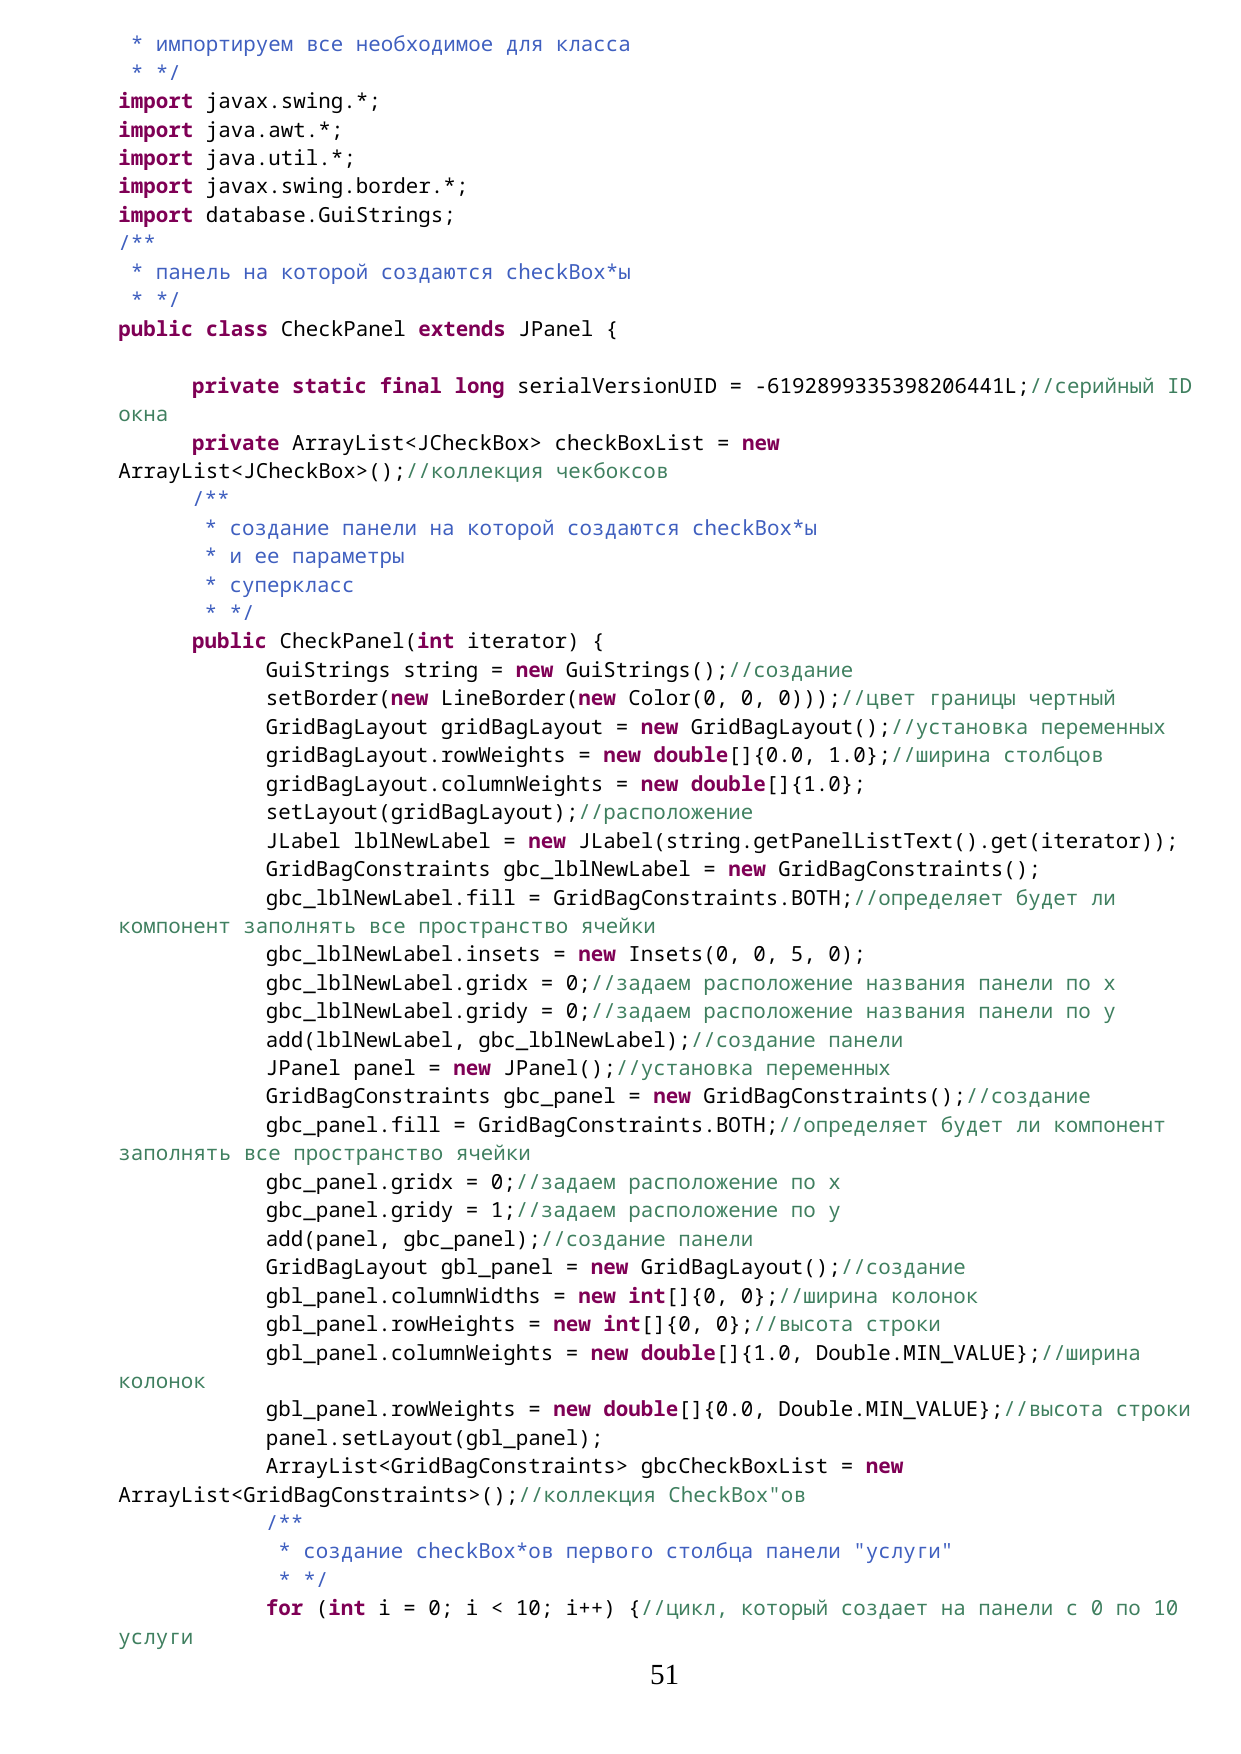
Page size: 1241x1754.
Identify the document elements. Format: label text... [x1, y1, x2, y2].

text gbc_panel.gridy = 1;//задаем расположение по у [118, 1195, 1211, 1224]
text public CheckPanel(int iterator) { [118, 627, 1211, 655]
text import java.awt.*; [118, 115, 1211, 143]
text panel.setLayout(gbl_panel); [118, 1423, 1211, 1451]
text gridBagLayout.columnWeights = new double[]{1.0}; [118, 769, 1211, 797]
text gbc_lblNewLabel.gridx = 0;//задаем расположение названия панели по x [118, 968, 1211, 996]
text GridBagLayout gridBagLayout = new GridBagLayout();//установка переменных [118, 712, 1211, 740]
text for (int i = 0; i < 10; i++) {//цикл, который создает на панели с 0 по 10 услуги [118, 1593, 1211, 1650]
text * */ [118, 285, 1211, 314]
text setLayout(gridBagLayout);//расположение [118, 797, 1211, 826]
text * */ [118, 598, 1211, 627]
text public class CheckPanel extends JPanel { [118, 314, 1211, 342]
text ArrayList<GridBagConstraints> gbcCheckBoxList = new ArrayList<GridBagConstraints>();//коллекция CheckBox"ов [118, 1451, 1211, 1508]
text private ArrayList<JCheckBox> checkBoxList = new ArrayList<JCheckBox>();//коллекция чекбоксов [118, 428, 1211, 484]
text add(panel, gbc_panel);//создание панели [118, 1224, 1211, 1252]
text private static final long serialVersionUID = -6192899335398206441L;//серийный ID окна [118, 371, 1211, 428]
text GridBagConstraints gbc_lblNewLabel = new GridBagConstraints(); [118, 854, 1211, 883]
text gbl_panel.rowHeights = new int[]{0, 0};//высота строки [118, 1309, 1211, 1338]
text * панель на которой создаются checkBox*ы [118, 257, 1211, 285]
text import javax.swing.*; [118, 86, 1211, 115]
text * создание checkBox*ов первого столбца панели "услуги" [118, 1537, 1211, 1565]
text import javax.swing.border.*; [118, 172, 1211, 200]
text GridBagLayout gbl_panel = new GridBagLayout();//создание [118, 1252, 1211, 1281]
text gridBagLayout.rowWeights = new double[]{0.0, 1.0};//ширина столбцов [118, 740, 1211, 769]
text gbc_lblNewLabel.insets = new Insets(0, 0, 5, 0); [118, 939, 1211, 968]
text /** [118, 228, 1211, 257]
text * суперкласс [118, 570, 1211, 598]
text setBorder(new LineBorder(new Color(0, 0, 0)));//цвет границы чертный [118, 683, 1211, 712]
text * и ее параметры [118, 541, 1211, 570]
text GuiStrings string = new GuiStrings();//создание [118, 655, 1211, 683]
text gbl_panel.columnWeights = new double[]{1.0, Double.MIN_VALUE};//ширина колонок [118, 1338, 1211, 1394]
text * */ [118, 1565, 1211, 1593]
text * создание панели на которой создаются checkBox*ы [118, 513, 1211, 541]
text /** [118, 1508, 1211, 1537]
text * */ [118, 58, 1211, 86]
text JLabel lblNewLabel = new JLabel(string.getPanelListText().get(iterator)); [118, 826, 1211, 854]
text import java.util.*; [118, 143, 1211, 172]
text /** [118, 484, 1211, 513]
text gbc_panel.gridx = 0;//задаем расположение по x [118, 1167, 1211, 1195]
text JPanel panel = new JPanel();//установка переменных [118, 1053, 1211, 1082]
text gbc_lblNewLabel.gridy = 0;//задаем расположение названия панели по у [118, 996, 1211, 1025]
text gbl_panel.rowWeights = new double[]{0.0, Double.MIN_VALUE};//высота строки [118, 1394, 1211, 1423]
text gbc_lblNewLabel.fill = GridBagConstraints.BOTH;//определяет будет ли компонент заполнять все пространство ячейки [118, 883, 1211, 939]
text gbc_panel.fill = GridBagConstraints.BOTH;//определяет будет ли компонент заполнять все пространство ячейки [118, 1110, 1211, 1167]
text gbl_panel.columnWidths = new int[]{0, 0};//ширина колонок [118, 1281, 1211, 1309]
text add(lblNewLabel, gbc_lblNewLabel);//создание панели [118, 1025, 1211, 1053]
text import database.GuiStrings; [118, 200, 1211, 228]
text GridBagConstraints gbc_panel = new GridBagConstraints();//создание [118, 1082, 1211, 1110]
text * импортируем все необходимое для класса [118, 29, 1211, 58]
